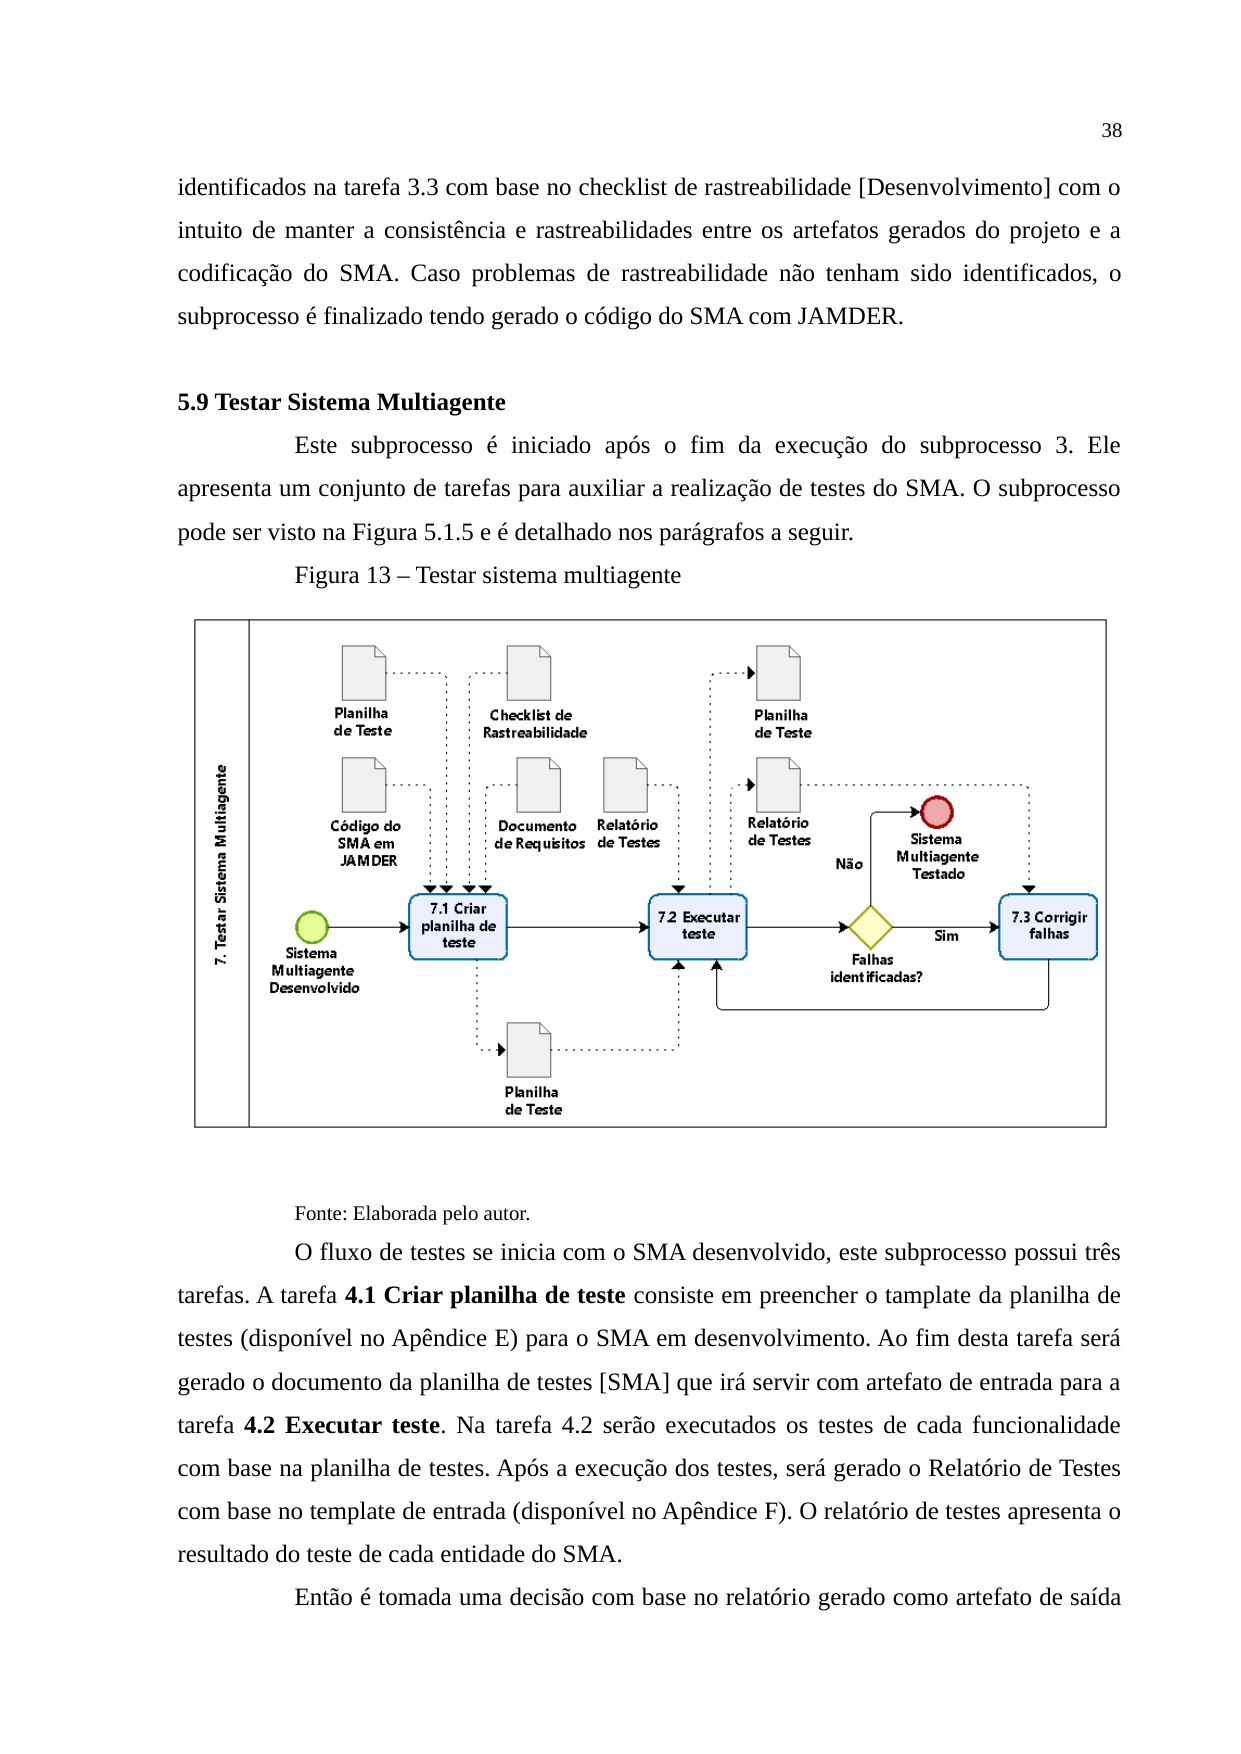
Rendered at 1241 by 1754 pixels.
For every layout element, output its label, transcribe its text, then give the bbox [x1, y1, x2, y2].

text O fluxo de testes se inicia com o SMA desenvolvido, este subprocesso possui três tarefas. A tarefa 4.1 Criar planilha de teste consiste em preencher o tamplate da planilha de testes (disponível no Apêndice E) para o SMA em desenvolvimento. Ao fim desta tarefa será gerado o documento da planilha de testes [SMA] que irá servir com artefato de entrada para a tarefa 4.2 Executar teste. Na tarefa 4.2 serão executados os testes de cada funcionalidade com base na planilha de testes. Após a execução dos testes, será gerado o Relatório de Testes com base no template de entrada (disponível no Apêndice F). O relatório de testes apresenta o resultado do teste de cada entidade do SMA. [177, 1237, 1122, 1568]
text Fonte: Elaborada pelo autor. [177, 1201, 1122, 1225]
text 5.9 Testar Sistema Multiagente [177, 387, 1122, 416]
picture [177, 602, 1123, 1144]
text Este subprocesso é iniciado após o fim da execução do subprocesso 3. Ele apresenta um conjunto de tarefas para auxiliar a realização de testes do SMA. O subprocesso pode ser visto na Figura 5.1.5 e é detalhado nos parágrafos a seguir. [177, 430, 1122, 545]
text identificados na tarefa 3.3 com base no checklist de rastreabilidade [Desenvolvimento] com o intuito de manter a consistência e rastreabilidades entre os artefatos gerados do projeto e a codificação do SMA. Caso problemas de rastreabilidade não tenham sido identificados, o subprocesso é finalizado tendo gerado o código do SMA com JAMDER. [177, 172, 1122, 330]
text Então é tomada uma decisão com base no relatório gerado como artefato de saída [177, 1582, 1122, 1611]
text Figura 13 – Testar sistema multiagente [177, 560, 1122, 588]
